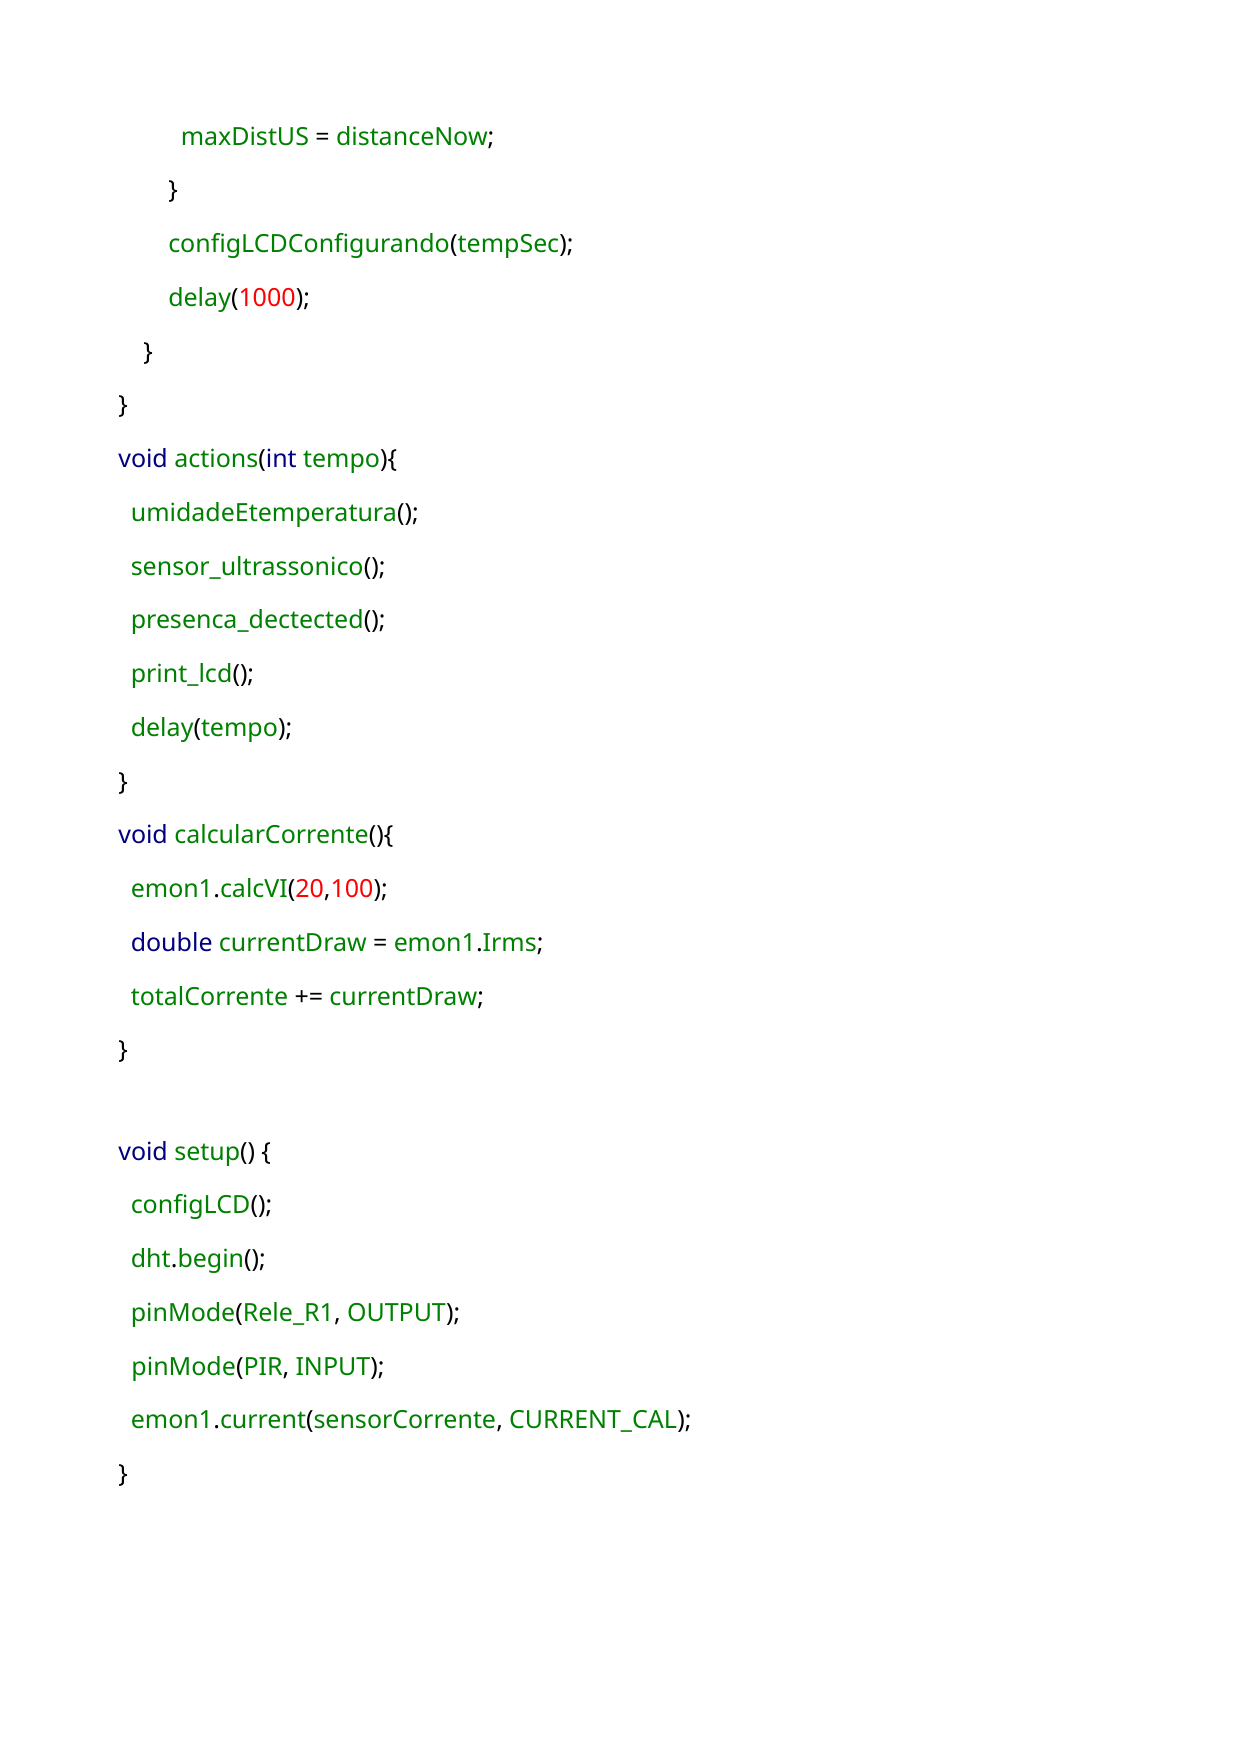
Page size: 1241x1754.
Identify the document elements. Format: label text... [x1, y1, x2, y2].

text emon1.calcVI(20,100); [118, 871, 1122, 905]
text print_lcd(); [118, 656, 1122, 690]
text } [118, 333, 1122, 367]
text delay(tempo); [118, 709, 1122, 743]
text } [118, 387, 1122, 421]
text configLCD(); [118, 1187, 1122, 1221]
text void calcularCorrente(){ [118, 817, 1122, 851]
text configLCDConfigurando(tempSec); [118, 226, 1122, 260]
text delay(1000); [118, 279, 1122, 313]
text } [118, 763, 1122, 797]
text umidadeEtemperatura(); [118, 494, 1122, 528]
text void setup() { [118, 1133, 1122, 1167]
text } [118, 1032, 1122, 1066]
text void actions(int tempo){ [118, 441, 1122, 475]
text presenca_dectected(); [118, 602, 1122, 636]
text double currentDraw = emon1.Irms; [118, 924, 1122, 958]
text sensor_ultrassonico(); [118, 548, 1122, 582]
text } [118, 172, 1122, 206]
text } [118, 1456, 1122, 1490]
text maxDistUS = distanceNow; [118, 118, 1122, 152]
text pinMode(PIR, INPUT); [118, 1348, 1122, 1382]
text totalCorrente += currentDraw; [118, 978, 1122, 1012]
text pinMode(Rele_R1, OUTPUT); [118, 1294, 1122, 1328]
text emon1.current(sensorCorrente, CURRENT_CAL); [118, 1402, 1122, 1436]
text dht.begin(); [118, 1241, 1122, 1275]
